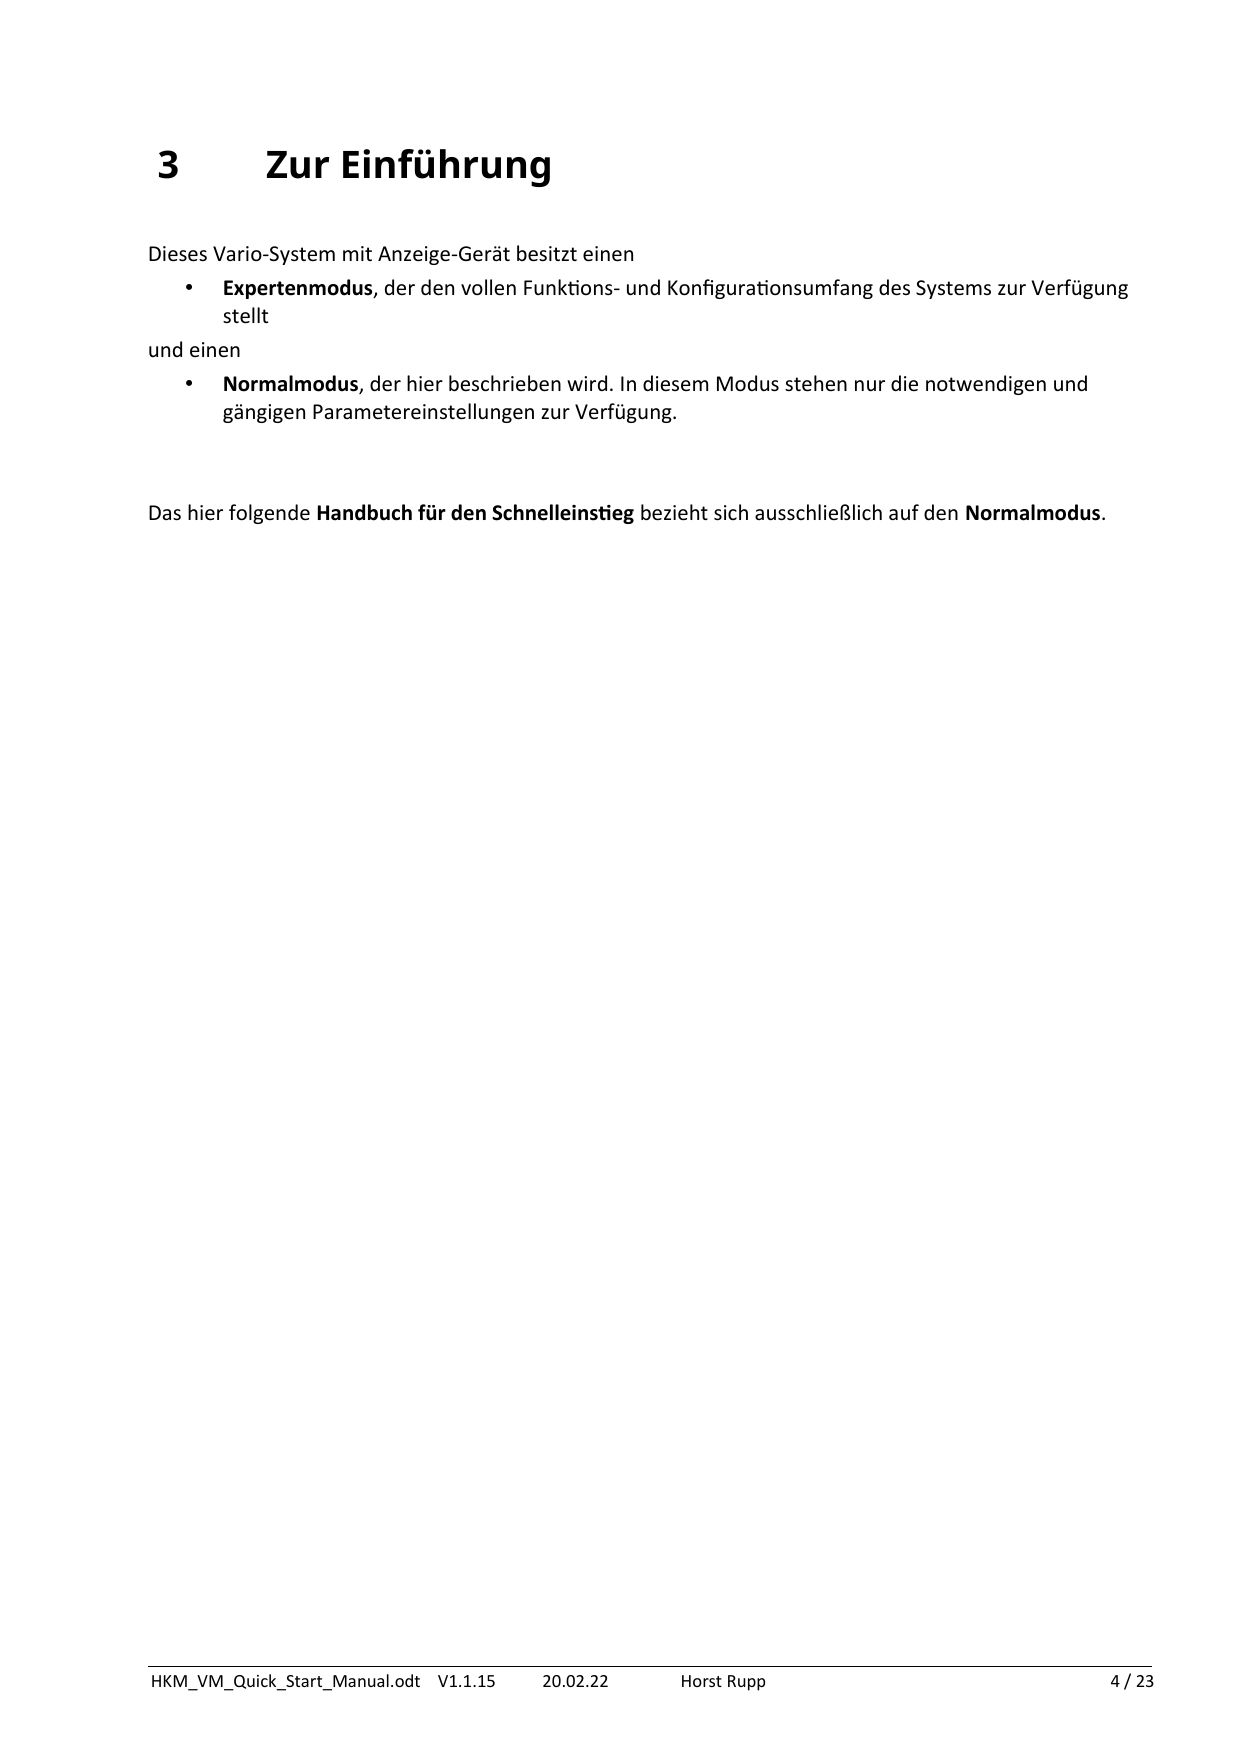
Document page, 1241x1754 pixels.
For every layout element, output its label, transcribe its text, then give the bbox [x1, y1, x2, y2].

list Expertenmodus, der den vollen Funktions- und Konfigurationsumfang des Systems zur Verfügung stellt [185, 273, 1152, 329]
list Normalmodus, der hier beschrieben wird. In diesem Modus stehen nur die notwendigen und gängigen Parametereinstellungen zur Verfügung. [185, 369, 1152, 425]
text und einen [148, 335, 1152, 363]
subtitle Zur Einführung [148, 138, 1128, 190]
text Dieses Vario-System mit Anzeige-Gerät besitzt einen [148, 239, 1152, 267]
text Das hier folgende Handbuch für den Schnelleinstieg bezieht sich ausschließlich auf den Normalmodus. [148, 498, 1152, 526]
